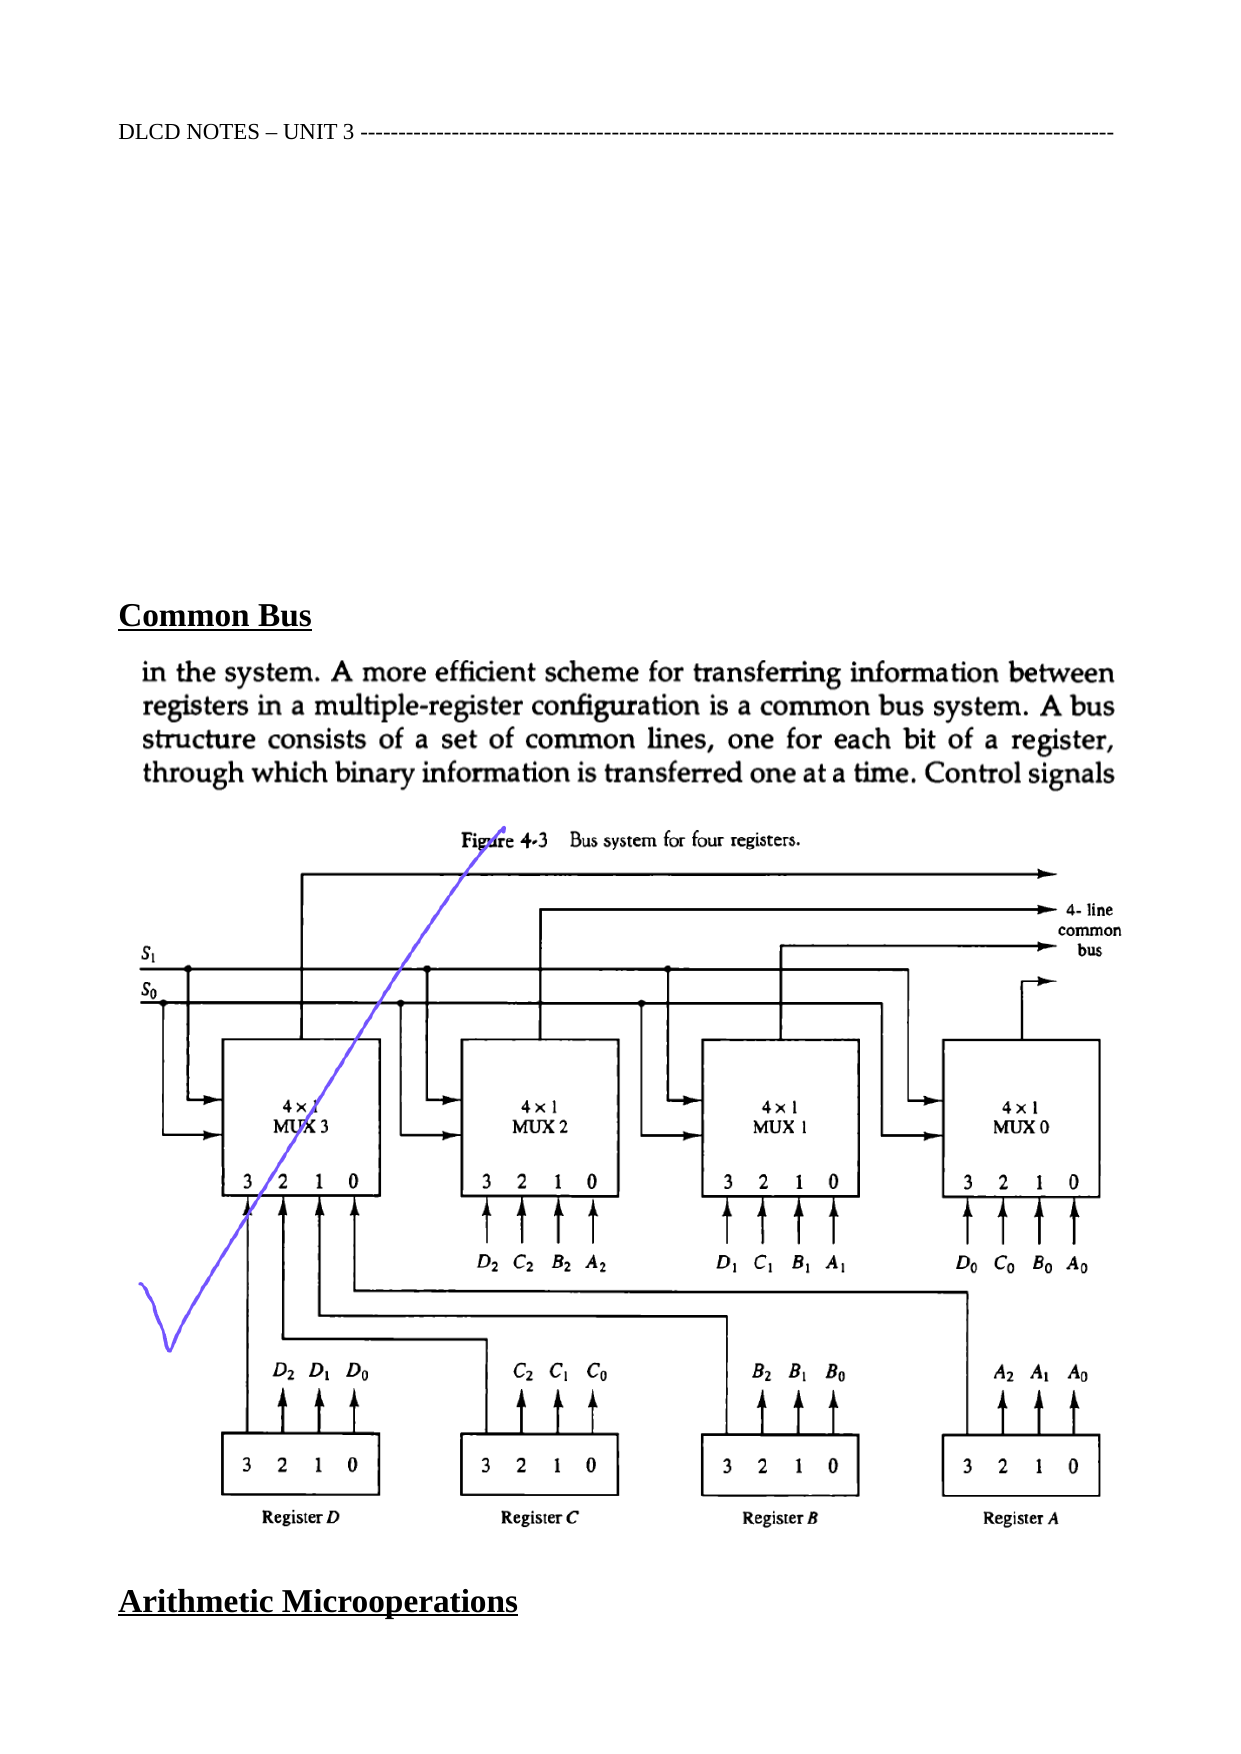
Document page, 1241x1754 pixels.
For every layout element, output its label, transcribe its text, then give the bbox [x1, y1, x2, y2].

text Common Bus [118, 596, 1122, 634]
text Arithmetic Microoperations [118, 1581, 1122, 1619]
picture [124, 810, 1129, 1543]
picture [130, 660, 1135, 799]
